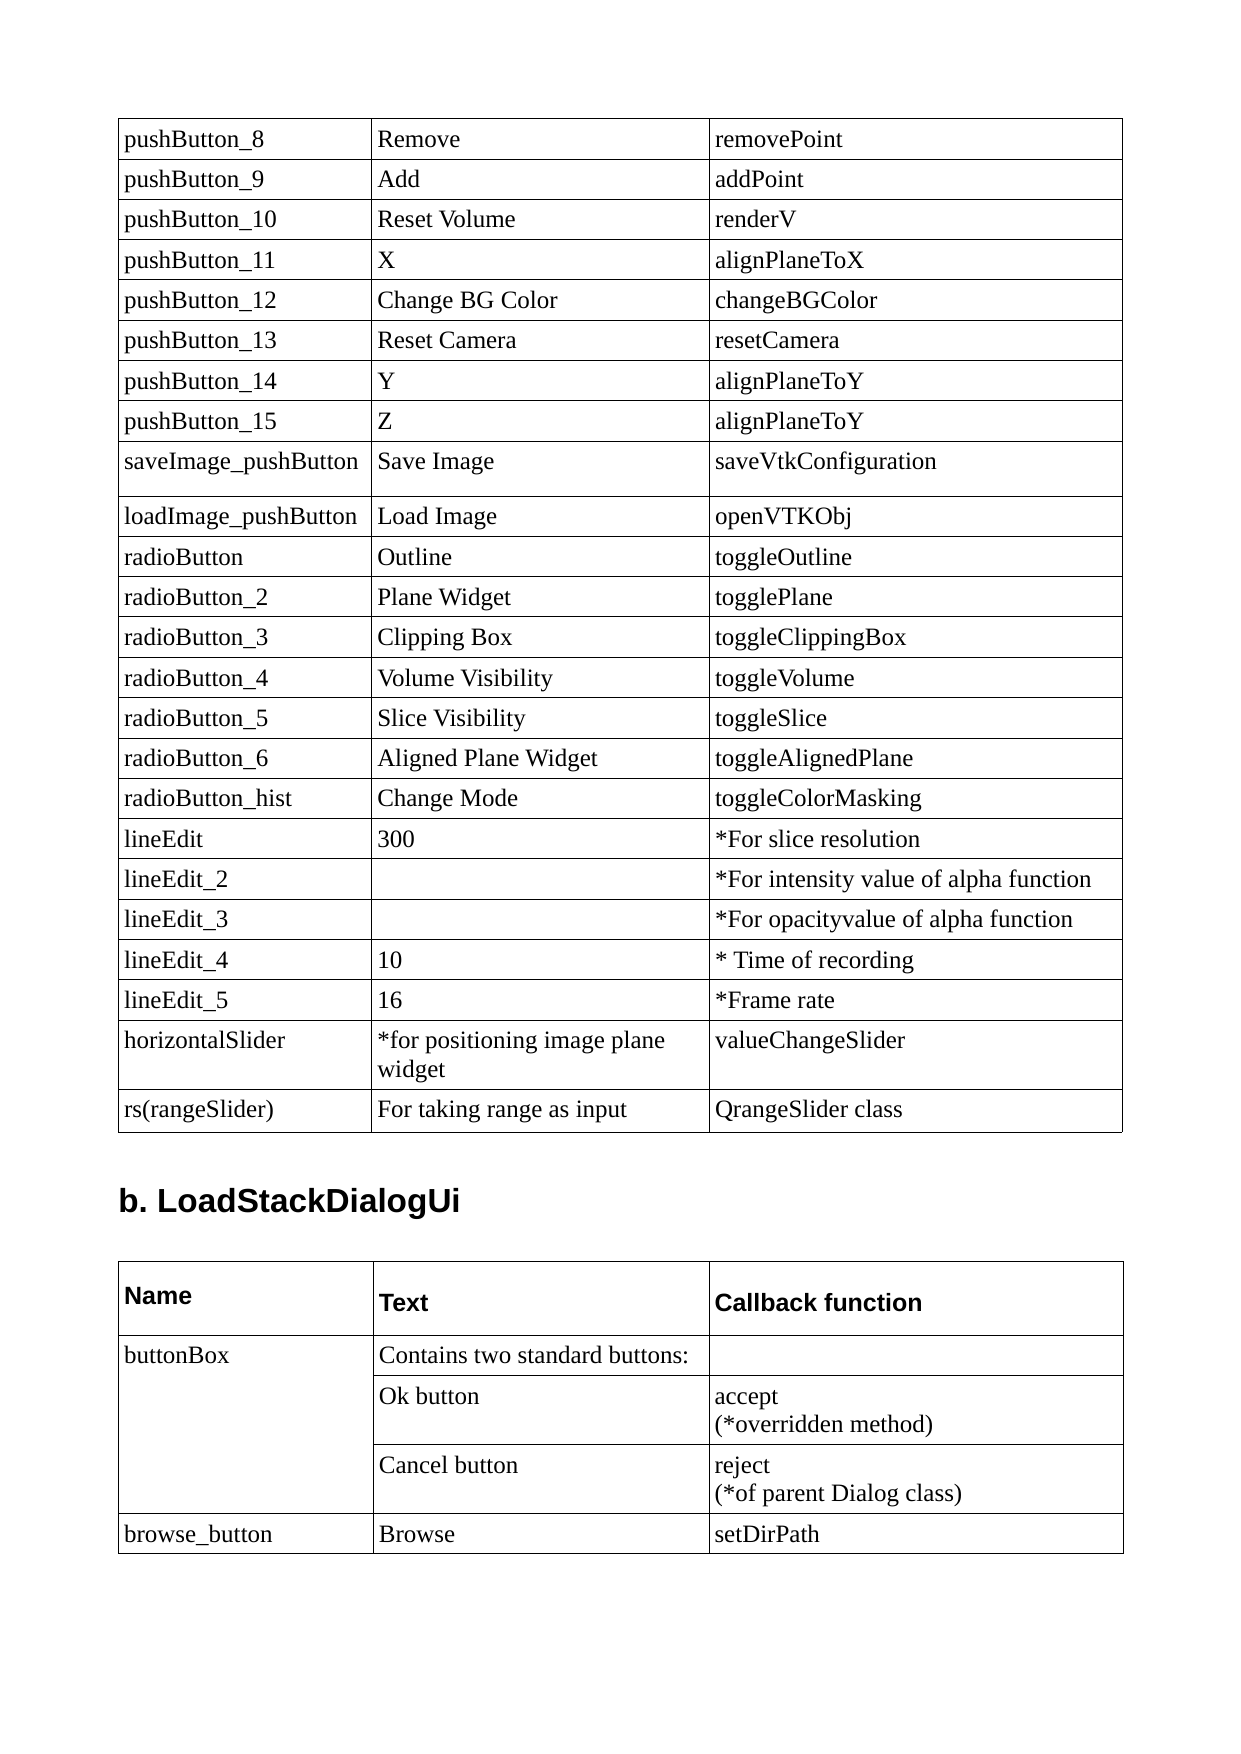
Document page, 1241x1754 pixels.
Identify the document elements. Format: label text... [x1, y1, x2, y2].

table_cell setDirPath [710, 1514, 1123, 1553]
table_cell lineEdit_5 [119, 980, 371, 1019]
table_cell Change Mode [372, 779, 709, 818]
table_cell alignPlaneToX [710, 240, 1122, 279]
table_cell X [372, 240, 709, 279]
table_cell toggleOutline [710, 537, 1122, 576]
table_cell lineEdit_3 [119, 900, 371, 939]
table_cell radioButton_6 [119, 739, 371, 778]
table_cell Y [372, 361, 709, 400]
table_cell [372, 900, 709, 939]
table_cell valueChangeSlider [710, 1021, 1122, 1089]
table_cell resetCamera [710, 321, 1122, 360]
table_cell lineEdit_4 [119, 940, 371, 979]
table_cell Plane Widget [372, 577, 709, 616]
table_cell *For intensity value of alpha function [710, 859, 1122, 899]
table_cell Cancel button [374, 1445, 709, 1513]
table_cell pushButton_10 [119, 200, 371, 239]
table_cell Z [372, 401, 709, 441]
table_cell Save Image [372, 442, 709, 496]
table_cell Contains two standard buttons: [374, 1336, 709, 1375]
table_cell Ok button [374, 1376, 709, 1444]
table_cell radioButton [119, 537, 371, 576]
table_cell *For slice resolution [710, 819, 1122, 858]
table_header Name [119, 1262, 373, 1334]
table_cell toggleClippingBox [710, 617, 1122, 657]
table_cell addPoint [710, 160, 1122, 199]
table_cell Slice Visibility [372, 698, 709, 737]
table_cell lineEdit [119, 819, 371, 858]
table_cell toggleAlignedPlane [710, 739, 1122, 778]
table_cell pushButton_12 [119, 280, 371, 320]
table_cell alignPlaneToY [710, 361, 1122, 400]
table_cell Reset Volume [372, 200, 709, 239]
table_cell rs(rangeSlider) [119, 1090, 371, 1132]
table_cell saveImage_pushButton [119, 442, 371, 496]
table_cell *for positioning image plane widget [372, 1021, 709, 1089]
table_cell pushButton_14 [119, 361, 371, 400]
table_cell 300 [372, 819, 709, 858]
table_cell pushButton_9 [119, 160, 371, 199]
table_cell alignPlaneToY [710, 401, 1122, 441]
table_cell [372, 859, 709, 899]
table_cell loadImage_pushButton [119, 497, 371, 536]
table_cell Load Image [372, 497, 709, 536]
table_cell renderV [710, 200, 1122, 239]
table_cell For taking range as input [372, 1090, 709, 1132]
table_cell radioButton_3 [119, 617, 371, 657]
table_cell * Time of recording [710, 940, 1122, 979]
table_cell Aligned Plane Widget [372, 739, 709, 778]
table_cell 10 [372, 940, 709, 979]
table_cell 16 [372, 980, 709, 1019]
table_cell radioButton_4 [119, 658, 371, 697]
table_cell radioButton_hist [119, 779, 371, 818]
table_cell Clipping Box [372, 617, 709, 657]
table_cell horizontalSlider [119, 1021, 371, 1089]
table_cell accept (*overridden method) [710, 1376, 1123, 1444]
table_cell Outline [372, 537, 709, 576]
table_cell buttonBox [119, 1336, 373, 1513]
table_cell Remove [372, 119, 709, 158]
table_cell togglePlane [710, 577, 1122, 616]
table_cell pushButton_11 [119, 240, 371, 279]
table_cell Volume Visibility [372, 658, 709, 697]
table_cell [710, 1336, 1123, 1375]
table_cell toggleSlice [710, 698, 1122, 737]
table_cell toggleColorMasking [710, 779, 1122, 818]
table_cell openVTKObj [710, 497, 1122, 536]
table_cell Reset Camera [372, 321, 709, 360]
table_cell toggleVolume [710, 658, 1122, 697]
table_cell radioButton_5 [119, 698, 371, 737]
table_cell pushButton_8 [119, 119, 371, 158]
table_header Callback function [710, 1262, 1123, 1334]
table_cell *Frame rate [710, 980, 1122, 1019]
table_header Text [374, 1262, 709, 1334]
table_cell changeBGColor [710, 280, 1122, 320]
table_cell browse_button [119, 1514, 373, 1553]
table_cell radioButton_2 [119, 577, 371, 616]
table_cell Add [372, 160, 709, 199]
table_cell removePoint [710, 119, 1122, 158]
table_cell Change BG Color [372, 280, 709, 320]
table_cell *For opacityvalue of alpha function [710, 900, 1122, 939]
table_cell lineEdit_2 [119, 859, 371, 899]
table_cell Browse [374, 1514, 709, 1553]
table_cell pushButton_15 [119, 401, 371, 441]
table_cell saveVtkConfiguration [710, 442, 1122, 496]
table_cell QrangeSlider class [710, 1090, 1122, 1132]
subtitle b. LoadStackDialogUi [118, 1181, 1122, 1220]
table_cell reject (*of parent Dialog class) [710, 1445, 1123, 1513]
table_cell pushButton_13 [119, 321, 371, 360]
